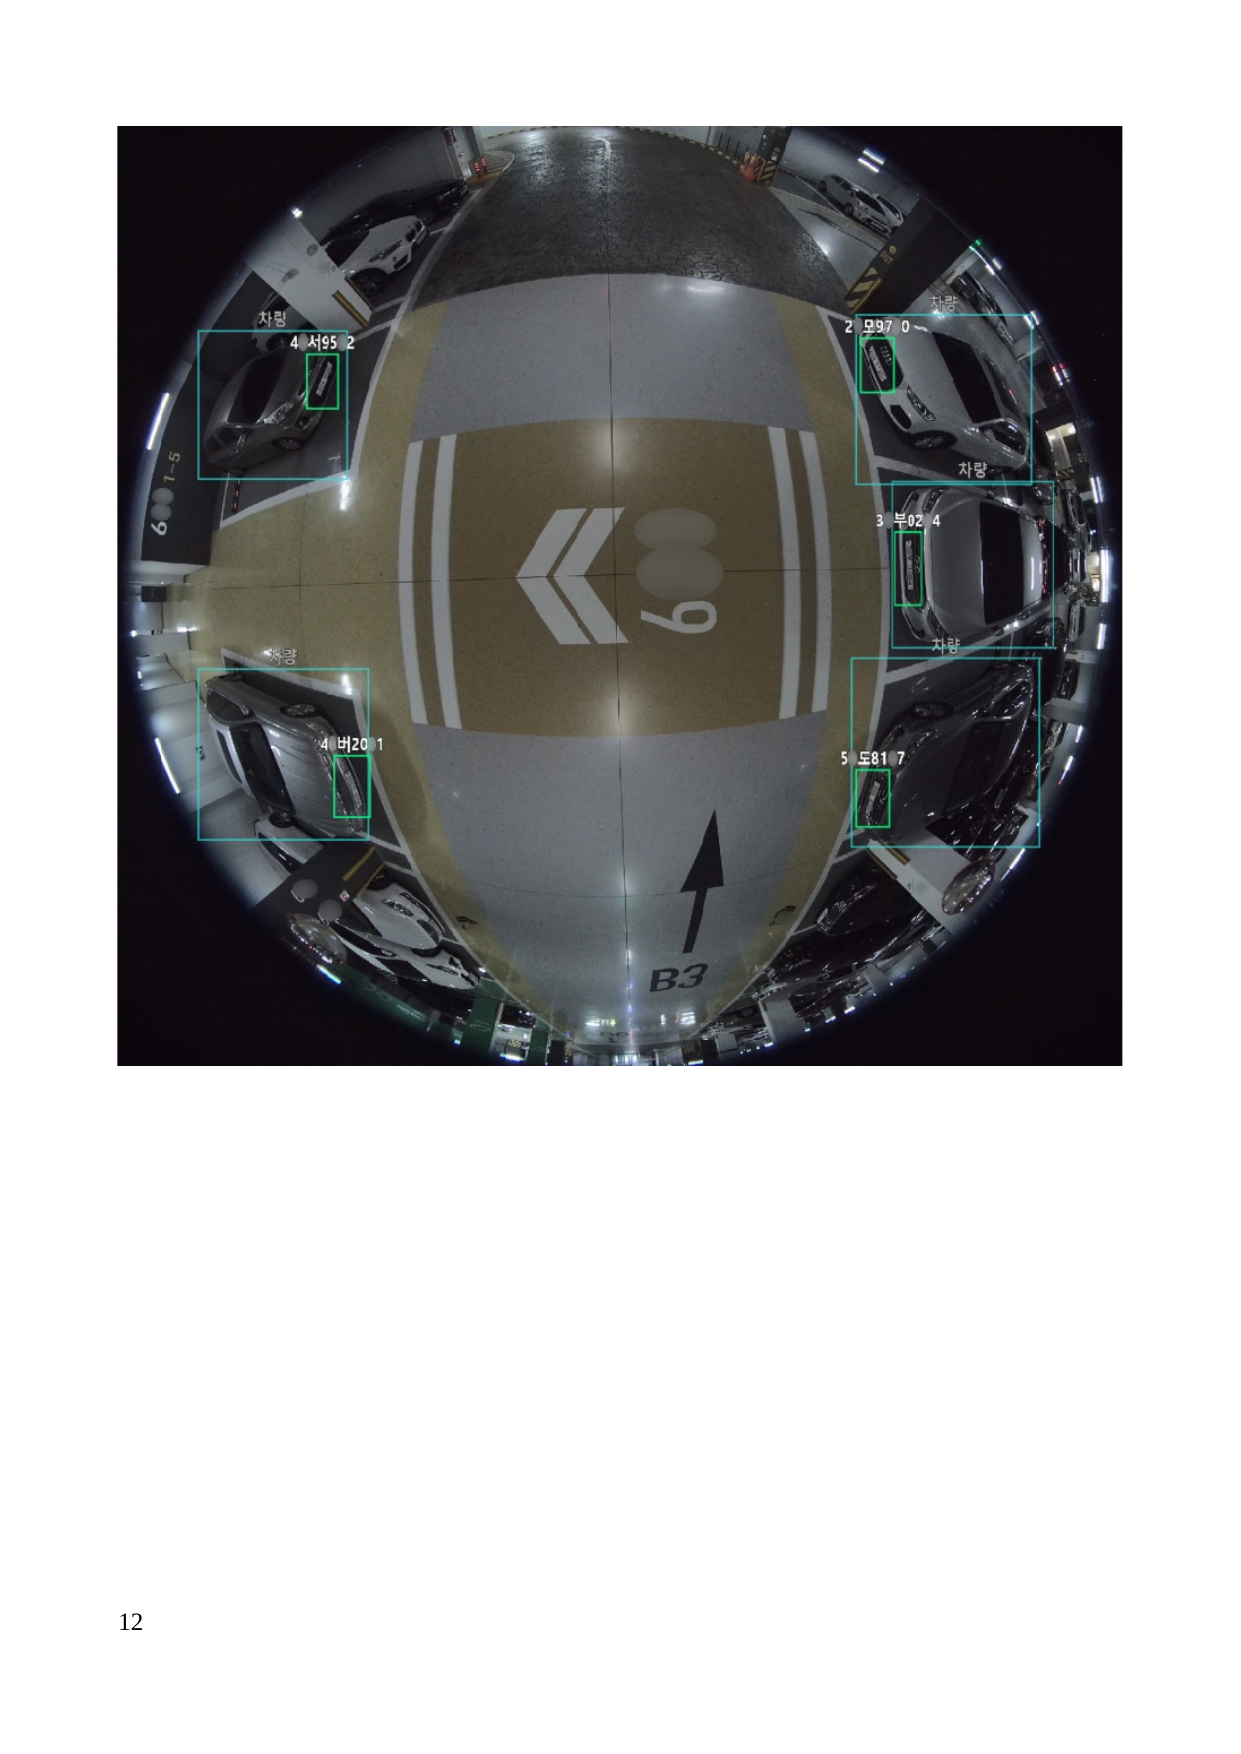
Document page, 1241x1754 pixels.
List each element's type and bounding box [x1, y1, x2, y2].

picture [117, 126, 1123, 1066]
